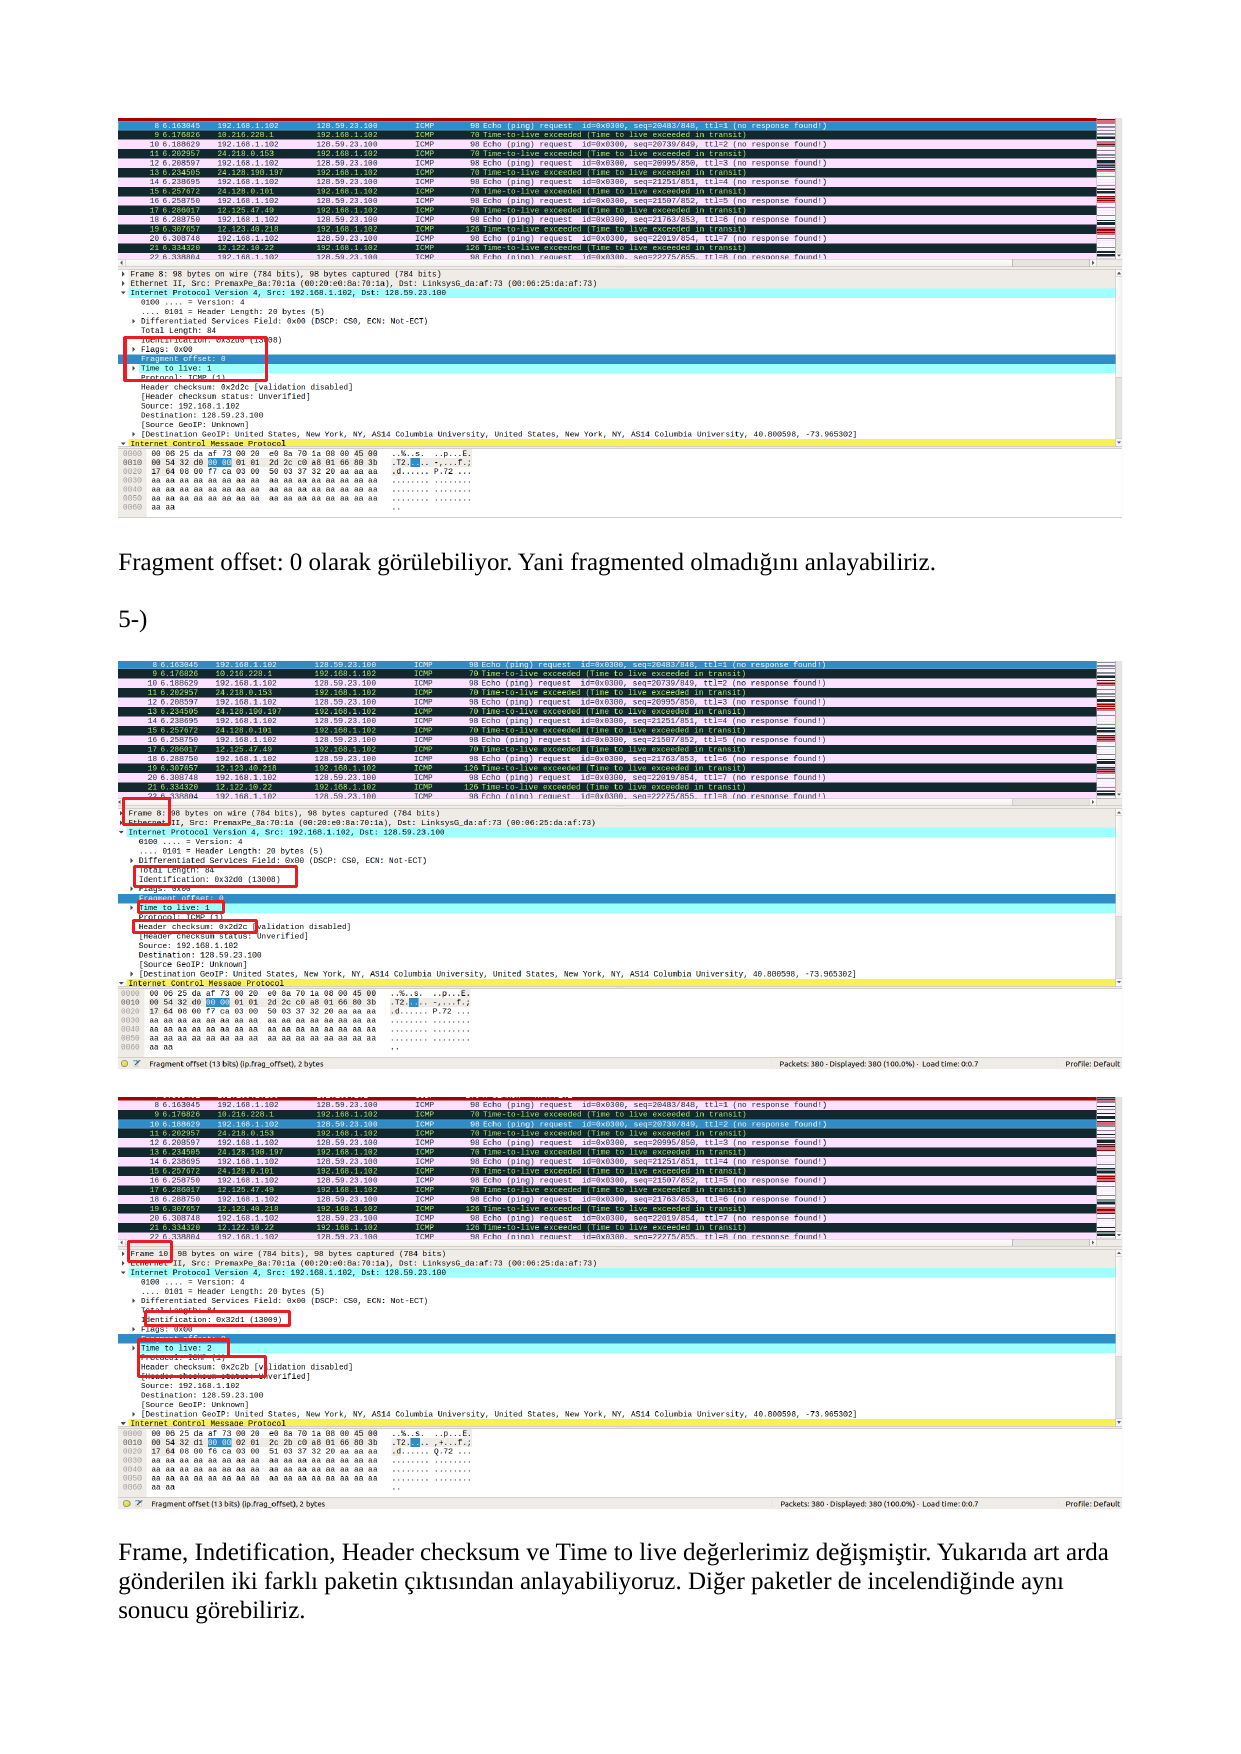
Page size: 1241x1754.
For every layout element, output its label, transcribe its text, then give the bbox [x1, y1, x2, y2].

text 5-) [118, 604, 1122, 633]
text Fragment offset: 0 olarak görülebiliyor. Yani fragmented olmadığını anlayabiliriz. [118, 547, 1122, 575]
picture [118, 661, 1123, 1069]
text Frame, Indetification, Header checksum ve Time to live değerlerimiz değişmiştir. Yukarıda art arda gönderilen iki farklı paketin çıktısından anlayabiliyoruz. Diğer paketler de incelendiğinde aynı sonucu görebiliriz. [118, 1537, 1122, 1624]
picture [118, 1097, 1123, 1509]
picture [118, 118, 1123, 518]
